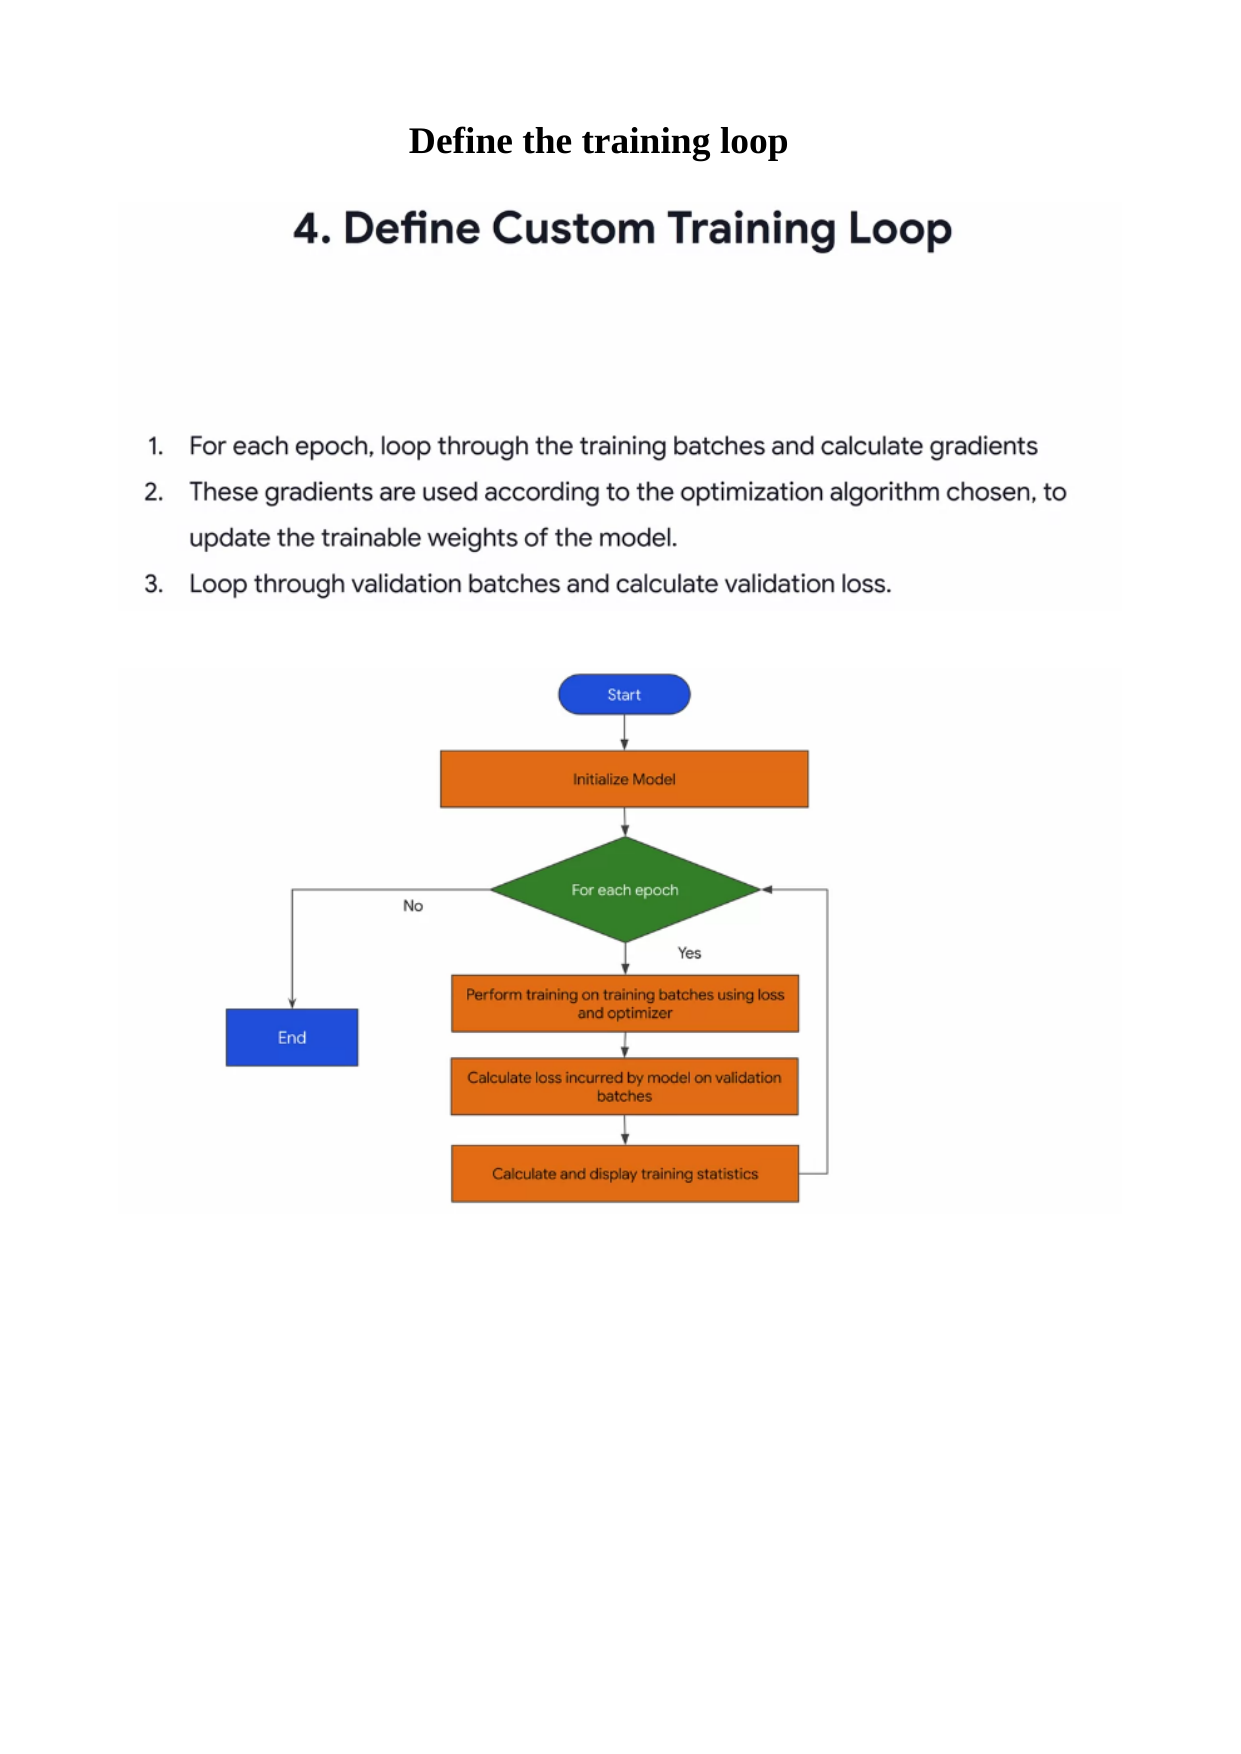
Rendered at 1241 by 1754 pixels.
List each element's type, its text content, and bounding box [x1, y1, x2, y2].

picture [118, 668, 1123, 1214]
subtitle Define the training loop [118, 118, 1122, 161]
picture [118, 202, 1123, 611]
